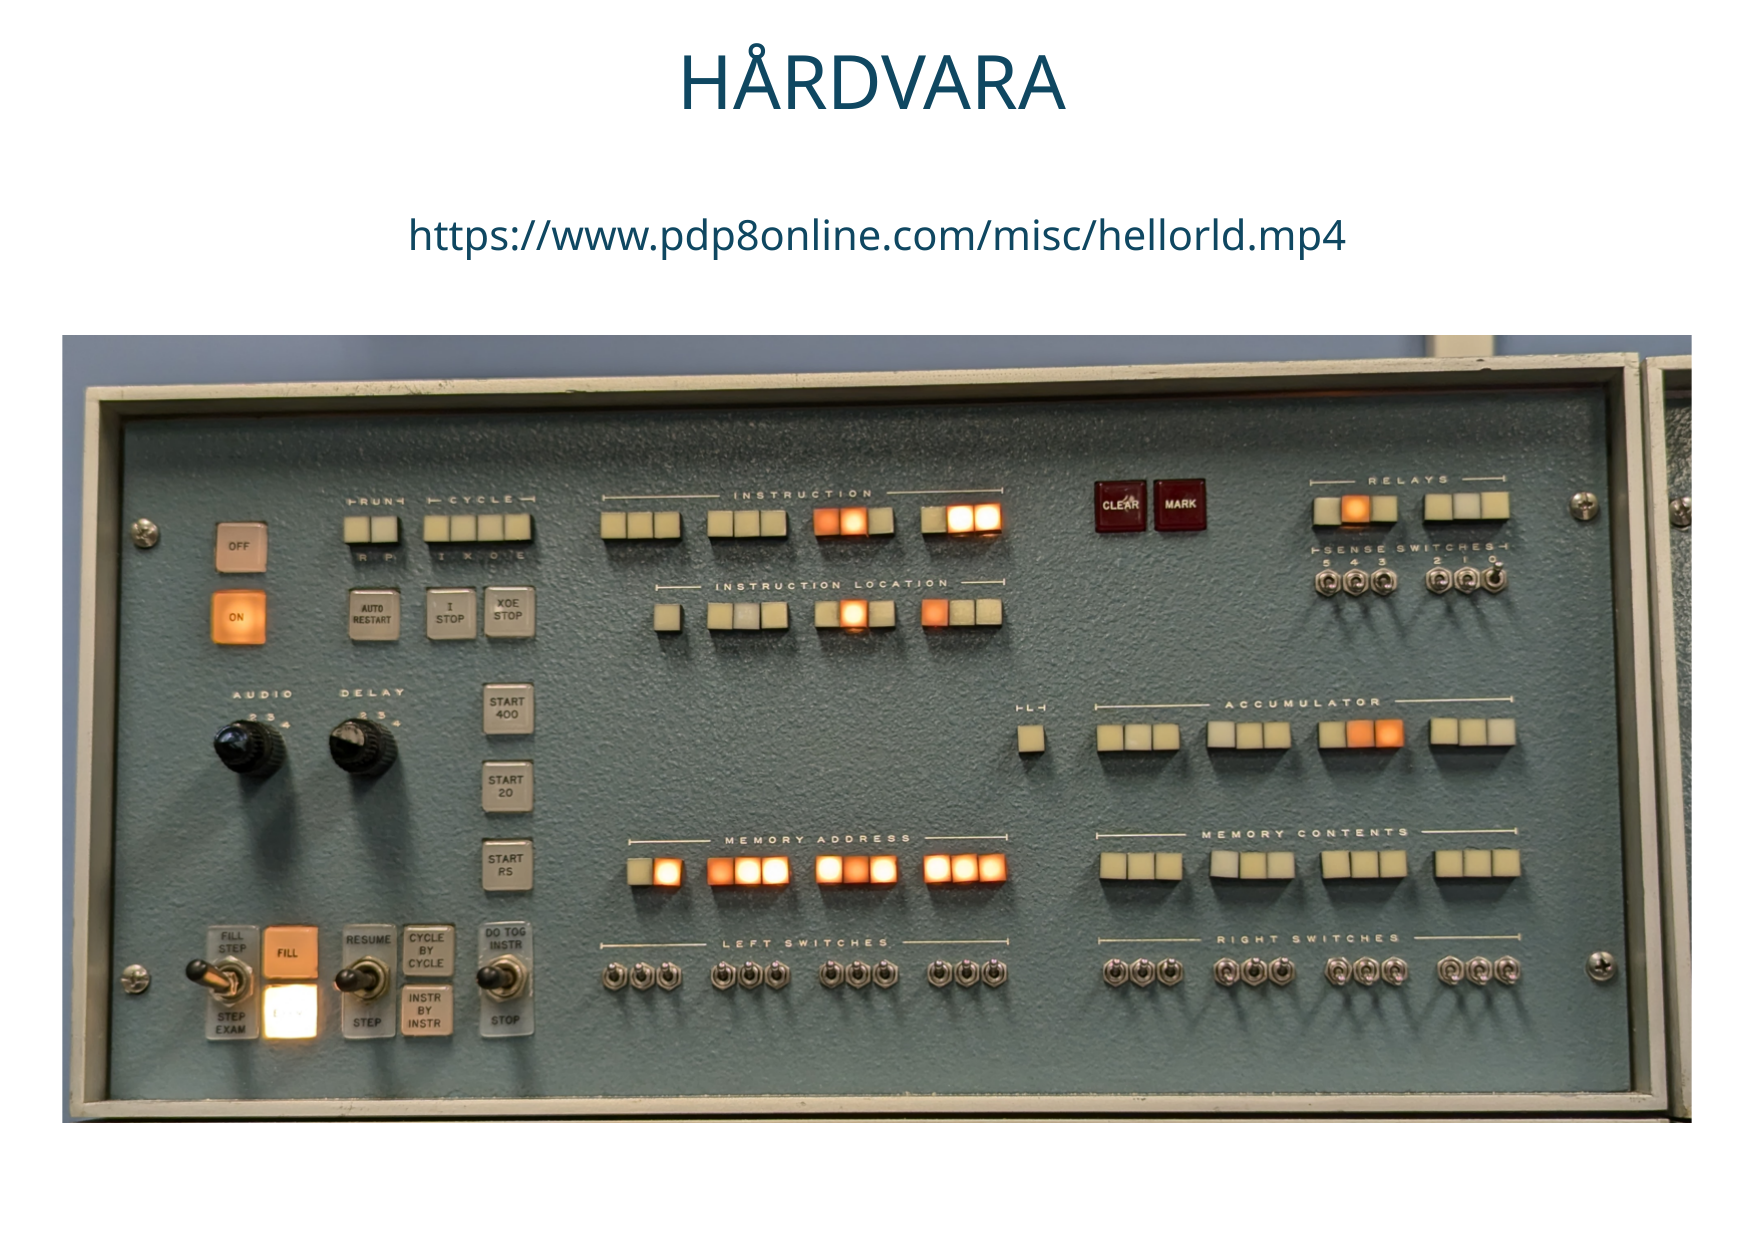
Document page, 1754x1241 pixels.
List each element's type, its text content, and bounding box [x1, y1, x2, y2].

subtitle HÅRDVARA https://www.pdp8online.com/misc/hellorld.mp4 ONSALA [29, 29, 1724, 1123]
